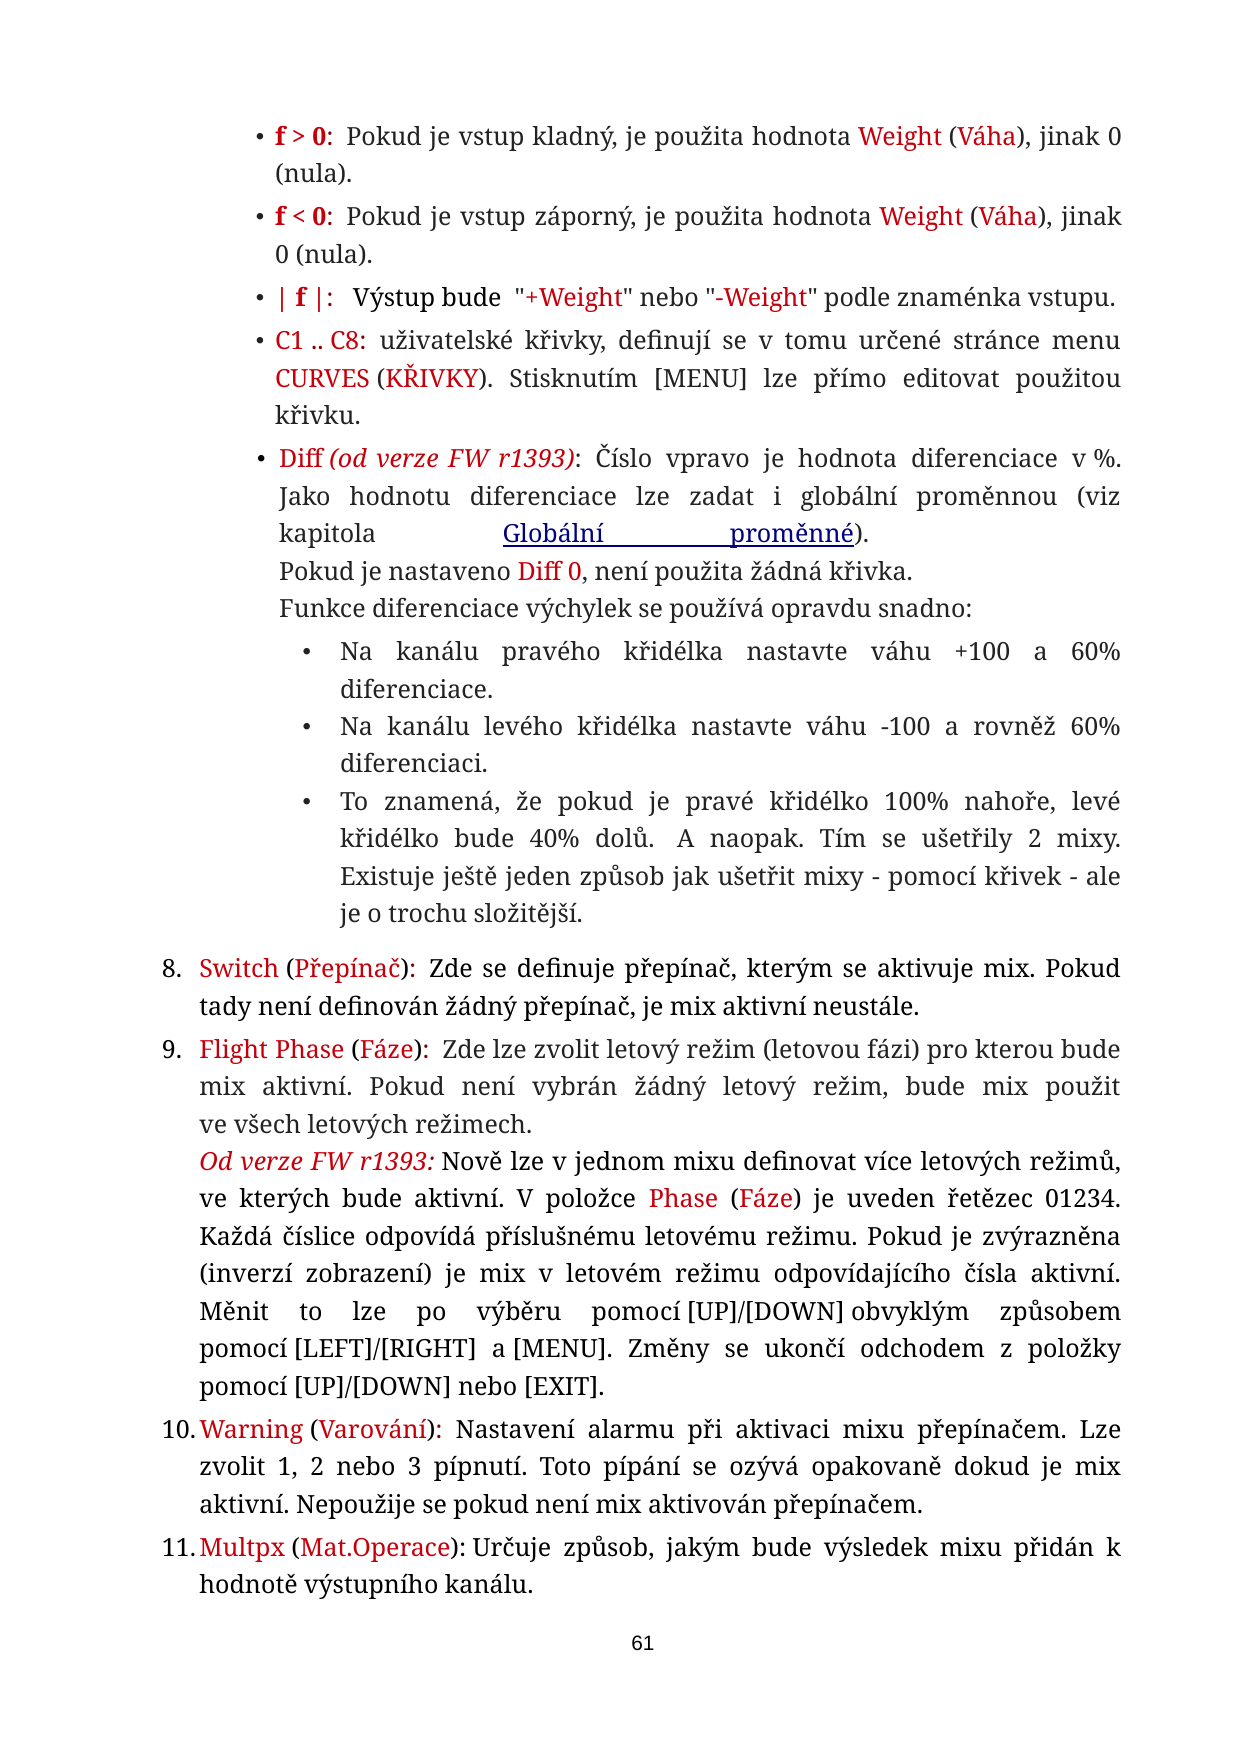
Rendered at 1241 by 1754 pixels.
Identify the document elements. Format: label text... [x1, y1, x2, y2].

list f > 0: Pokud je vstup kladný, je použita hodnota Weight (Váha), jinak 0 (nula). [256, 118, 1122, 189]
list Flight Phase (Fáze): Zde lze zvolit letový režim (letovou fázi) pro kterou bude mix aktivní. Pokud není vybrán žádný letový režim, bude mix použit ve všech le­tových režimech. Od verze FW r1393: Nově lze v jednom mixu definovat více letových režimů, ve kte­rých bude aktivní. V položce Phase (Fáze) je uveden řetězec 01234. Každá číslice odpovídá příslušnému letovému režimu. Pokud je zvýrazněna (inverzí zobrazení) je mix v letovém režimu odpovídajícího čísla aktivní. Měnit to lze po výběru pomo­cí [UP]/[DOWN] obvyklým způsobem pomocí [LEFT]/[RIGHT] a [MENU]. Změny se ukončí odchodem z položky pomocí [UP]/[DOWN] nebo [EXIT]. [162, 1032, 1122, 1402]
list Na kanálu pravého křidélka nastavte váhu +100 a 60% diferenciace. [302, 634, 1122, 705]
list To znamená, že pokud je pravé křidélko 100% nahoře, levé křidélko bude 40% dolů. A naopak. Tím se ušetřily 2 mixy. Existuje ještě jeden způsob jak ušetřit mixy - pomocí křivek - ale je o trochu složitější. [302, 783, 1122, 930]
list Na kanálu levého křidélka nastavte váhu -100 a rovněž 60% diferencia­ci. [302, 709, 1122, 780]
list f < 0: Pokud je vstup záporný, je použita hodnota Weight (Váha), jinak 0 (nula). [256, 199, 1122, 270]
list Warning (Varování): Nastavení alarmu při aktivaci mixu přepínačem. Lze zvolit 1, 2 nebo 3 pípnutí. Toto pípání se ozývá opakovaně dokud je mix aktivní. Nepoužije se pokud není mix aktivován přepínačem. [162, 1411, 1122, 1520]
list Switch (Přepínač): Zde se definuje přepínač, kterým se aktivuje mix. Pokud tady není definován žádný přepínač, je mix aktivní neustále. [162, 951, 1122, 1022]
list Multpx (Mat.Operace): Určuje způsob, jakým bude výsledek mixu přidán k hodnotě výstupního kanálu. [162, 1529, 1122, 1601]
list Diff (od verze FW r1393): Číslo vpravo je hodnota diferenciace v %. Jako hodnotu diferenciace lze zadat i globální proměnnou (viz kapitola Globální proměnné). Pokud je nastaveno Diff 0, není použita žádná křivka. Funkce diferenciace výchylek se používá opravdu snadno: [257, 441, 1122, 625]
list C1 .. C8: uživatelské křivky, definují se v tomu určené stránce menu CURVES (KŘIVKY). Stisknutím [MENU] lze přímo editovat použitou křivku. [256, 323, 1122, 432]
list | f |: Výstup bude "+Weight" nebo "-Weight" podle znaménka vstupu. [256, 279, 1122, 314]
